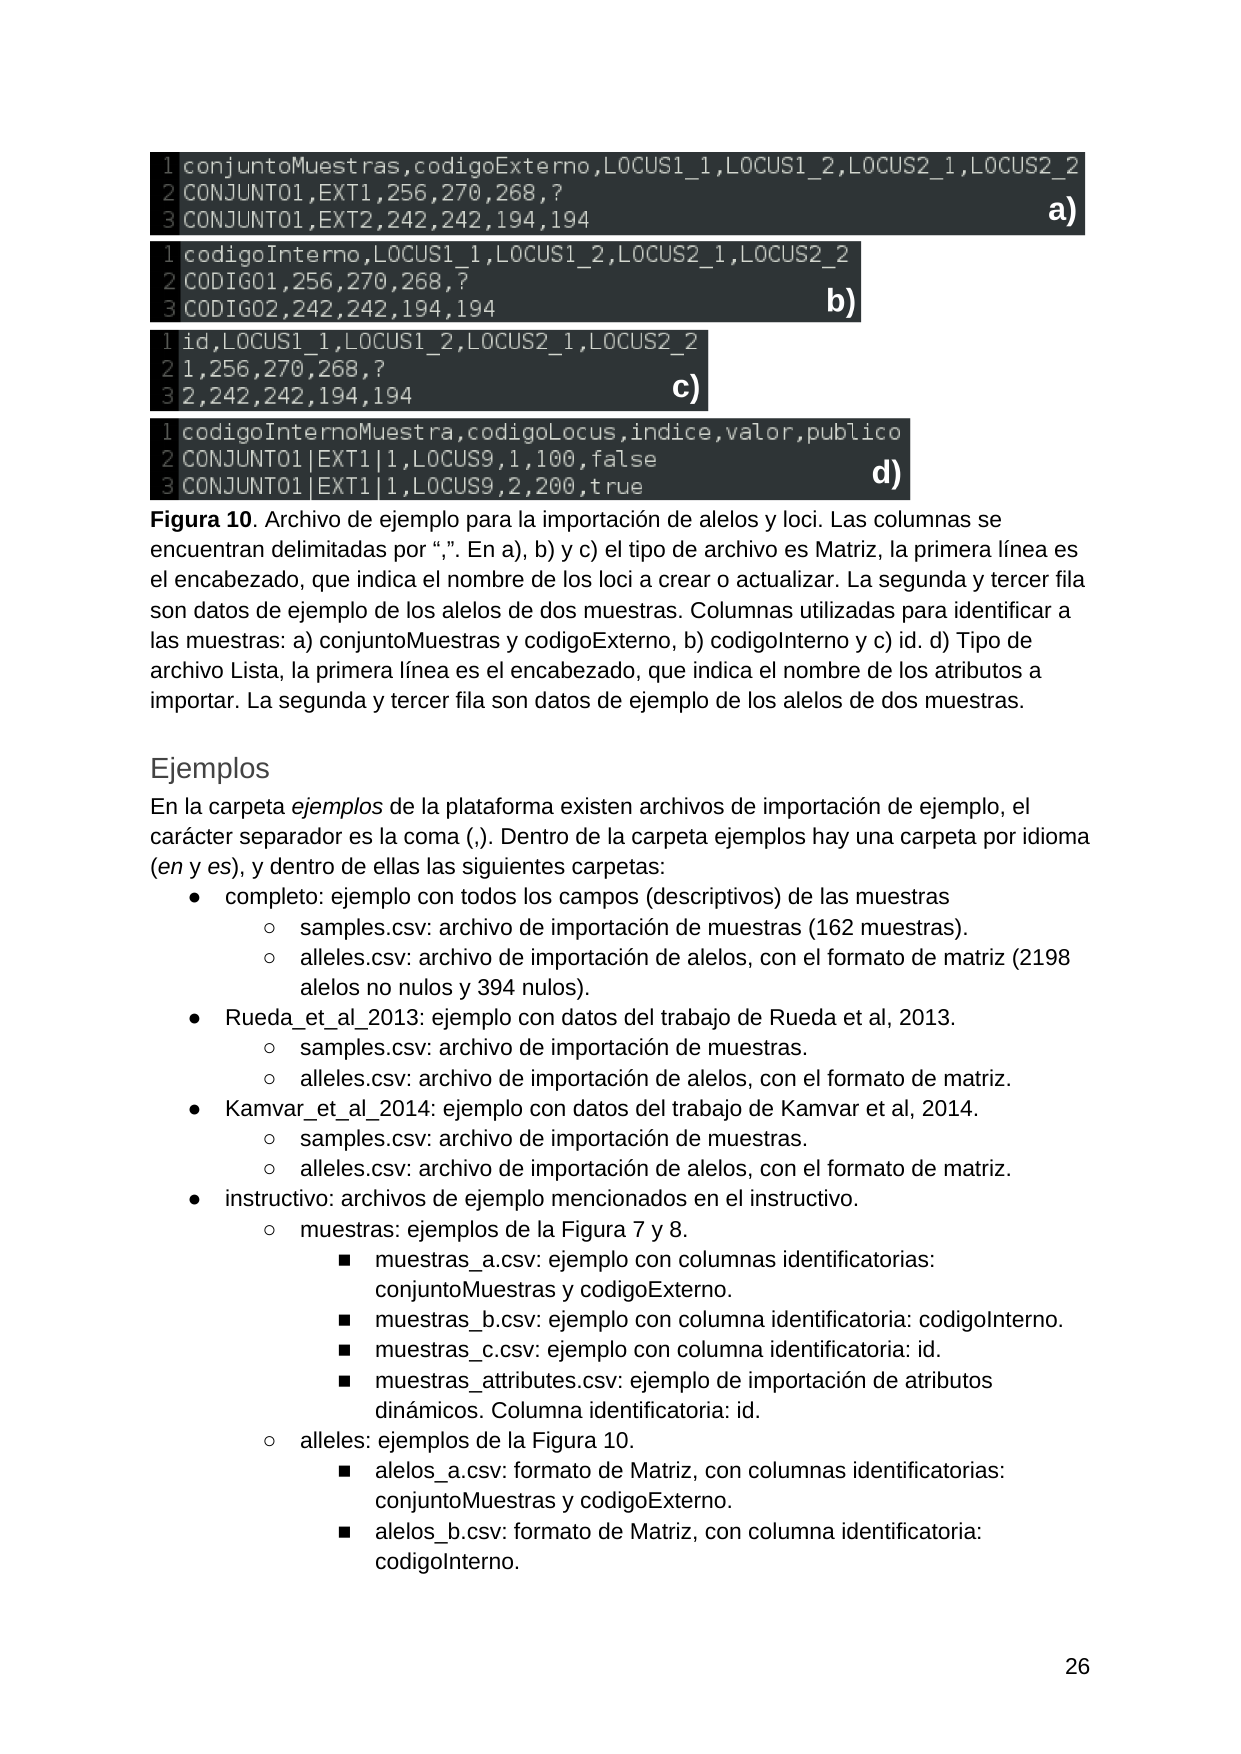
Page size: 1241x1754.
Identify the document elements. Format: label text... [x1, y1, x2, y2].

text En la carpeta ejemplos de la plataforma existen archivos de importación de ejemplo, el carácter separador es la coma (,). Dentro de la carpeta ejemplos hay una carpeta por idioma (en y es), y dentro de ellas las siguientes carpetas: [150, 793, 1090, 879]
list samples.csv: archivo de importación de muestras (162 muestras). [262, 913, 1090, 940]
list samples.csv: archivo de importación de muestras. [262, 1125, 1090, 1151]
list alleles.csv: archivo de importación de alelos, con el formato de matriz. [262, 1064, 1090, 1091]
text Figura 10. Archivo de ejemplo para la importación de alelos y loci. Las columnas se encuentran delimitadas por “,”. En a), b) y c) el tipo de archivo es Matriz, la primera línea es el encabezado, que indica el nombre de los loci a crear o actualizar. La segunda y tercer fila son datos de ejemplo de los alelos de dos muestras. Columnas utilizadas para identificar a las muestras: a) conjuntoMuestras y codigoExterno, b) codigoInterno y c) id. d) Tipo de archivo Lista, la primera línea es el encabezado, que indica el nombre de los atributos a importar. La segunda y tercer fila son datos de ejemplo de los alelos de dos muestras. [150, 506, 1090, 713]
list muestras_b.csv: ejemplo con columna identificatoria: codigoInterno. [337, 1306, 1090, 1332]
list alleles.csv: archivo de importación de alelos, con el formato de matriz. [262, 1155, 1090, 1181]
list muestras_a.csv: ejemplo con columnas identificatorias: conjuntoMuestras y codigoExterno. [337, 1246, 1090, 1302]
subtitle Ejemplos [150, 751, 1090, 784]
list muestras: ejemplos de la Figura 7 y 8. [262, 1216, 1090, 1242]
list samples.csv: archivo de importación de muestras. [262, 1034, 1090, 1061]
list instructivo: archivos de ejemplo mencionados en el instructivo. [187, 1185, 1090, 1212]
list muestras_attributes.csv: ejemplo de importación de atributos dinámicos. Columna identificatoria: id. [337, 1367, 1090, 1423]
list alelos_a.csv: formato de Matriz, con columnas identificatorias: conjuntoMuestras y codigoExterno. [337, 1457, 1090, 1514]
list alelos_b.csv: formato de Matriz, con columna identificatoria: codigoInterno. [337, 1518, 1090, 1574]
list Rueda_et_al_2013: ejemplo con datos del trabajo de Rueda et al, 2013. [187, 1004, 1090, 1030]
list alleles: ejemplos de la Figura 10. [262, 1427, 1090, 1453]
list completo: ejemplo con todos los campos (descriptivos) de las muestras [187, 883, 1090, 909]
list muestras_c.csv: ejemplo con columna identificatoria: id. [337, 1336, 1090, 1363]
list Kamvar_et_al_2014: ejemplo con datos del trabajo de Kamvar et al, 2014. [187, 1095, 1090, 1121]
picture [150, 150, 1091, 502]
list alleles.csv: archivo de importación de alelos, con el formato de matriz (2198 alelos no nulos y 394 nulos). [262, 944, 1090, 1000]
